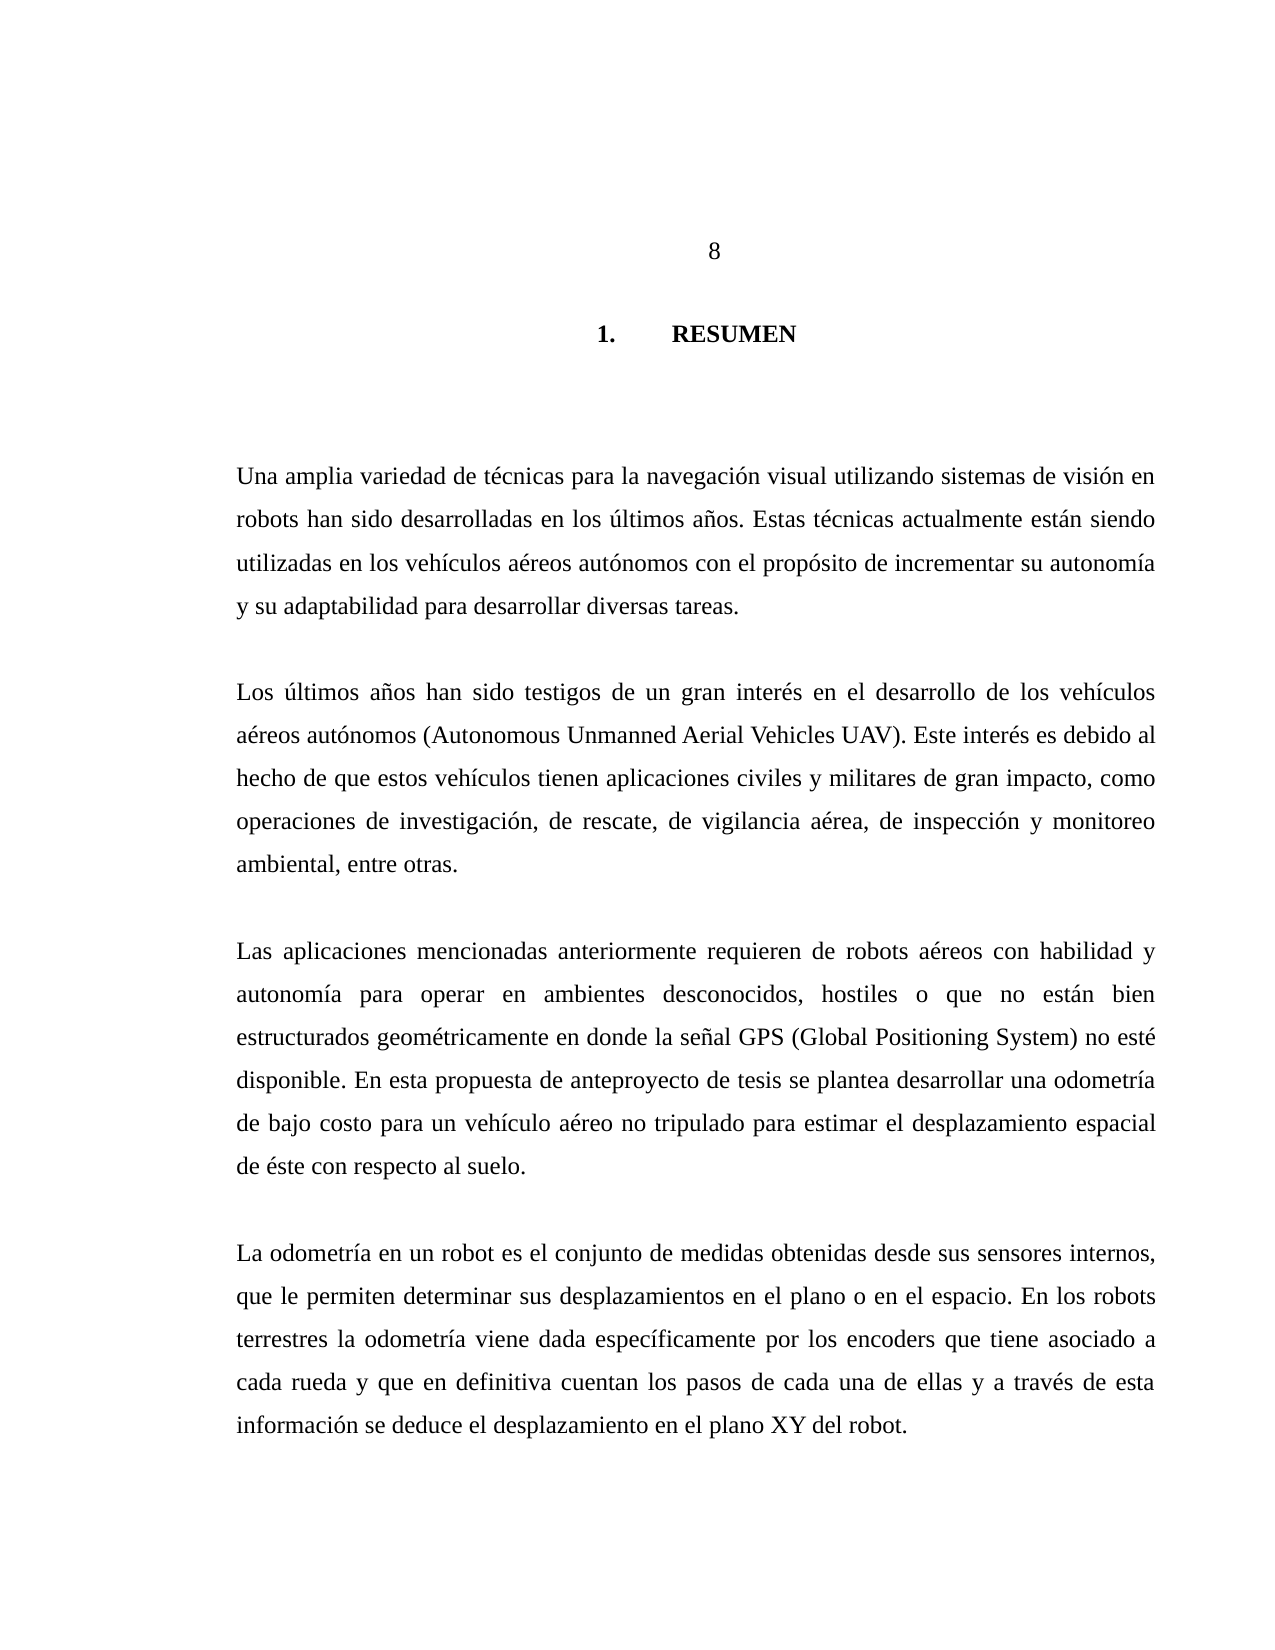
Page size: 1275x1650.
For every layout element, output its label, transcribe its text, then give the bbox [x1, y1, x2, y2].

subtitle RESUMEN [236, 319, 1157, 348]
text La odometría en un robot es el conjunto de medidas obtenidas desde sus sensores internos, que le permiten determinar sus desplazamientos en el plano o en el espacio. En los robots terrestres la odometría viene dada específicamente por los encoders que tiene asociado a cada rueda y que en definitiva cuentan los pasos de cada una de ellas y a través de esta información se deduce el desplazamiento en el plano XY del robot. [236, 1238, 1157, 1439]
text Una amplia variedad de técnicas para la navegación visual utilizando sistemas de visión en robots han sido desarrolladas en los últimos años. Estas técnicas actualmente están siendo utilizadas en los vehículos aéreos autónomos con el propósito de incrementar su autonomía y su adaptabilidad para desarrollar diversas tareas. [236, 461, 1157, 619]
text Los últimos años han sido testigos de un gran interés en el desarrollo de los vehículos aéreos autónomos (Autonomous Unmanned Aerial Vehicles UAV). Este interés es debido al hecho de que estos vehículos tienen aplicaciones civiles y militares de gran impacto, como operaciones de investigación, de rescate, de vigilancia aérea, de inspección y monitoreo ambiental, entre otras. [236, 677, 1157, 878]
text Las aplicaciones mencionadas anteriormente requieren de robots aéreos con habilidad y autonomía para operar en ambientes desconocidos, hostiles o que no están bien estructurados geométricamente en donde la señal GPS (Global Positioning System) no esté disponible. En esta propuesta de anteproyecto de tesis se plantea desarrollar una odometría de bajo costo para un vehículo aéreo no tripulado para estimar el desplazamiento espacial de éste con respecto al suelo. [236, 936, 1157, 1180]
